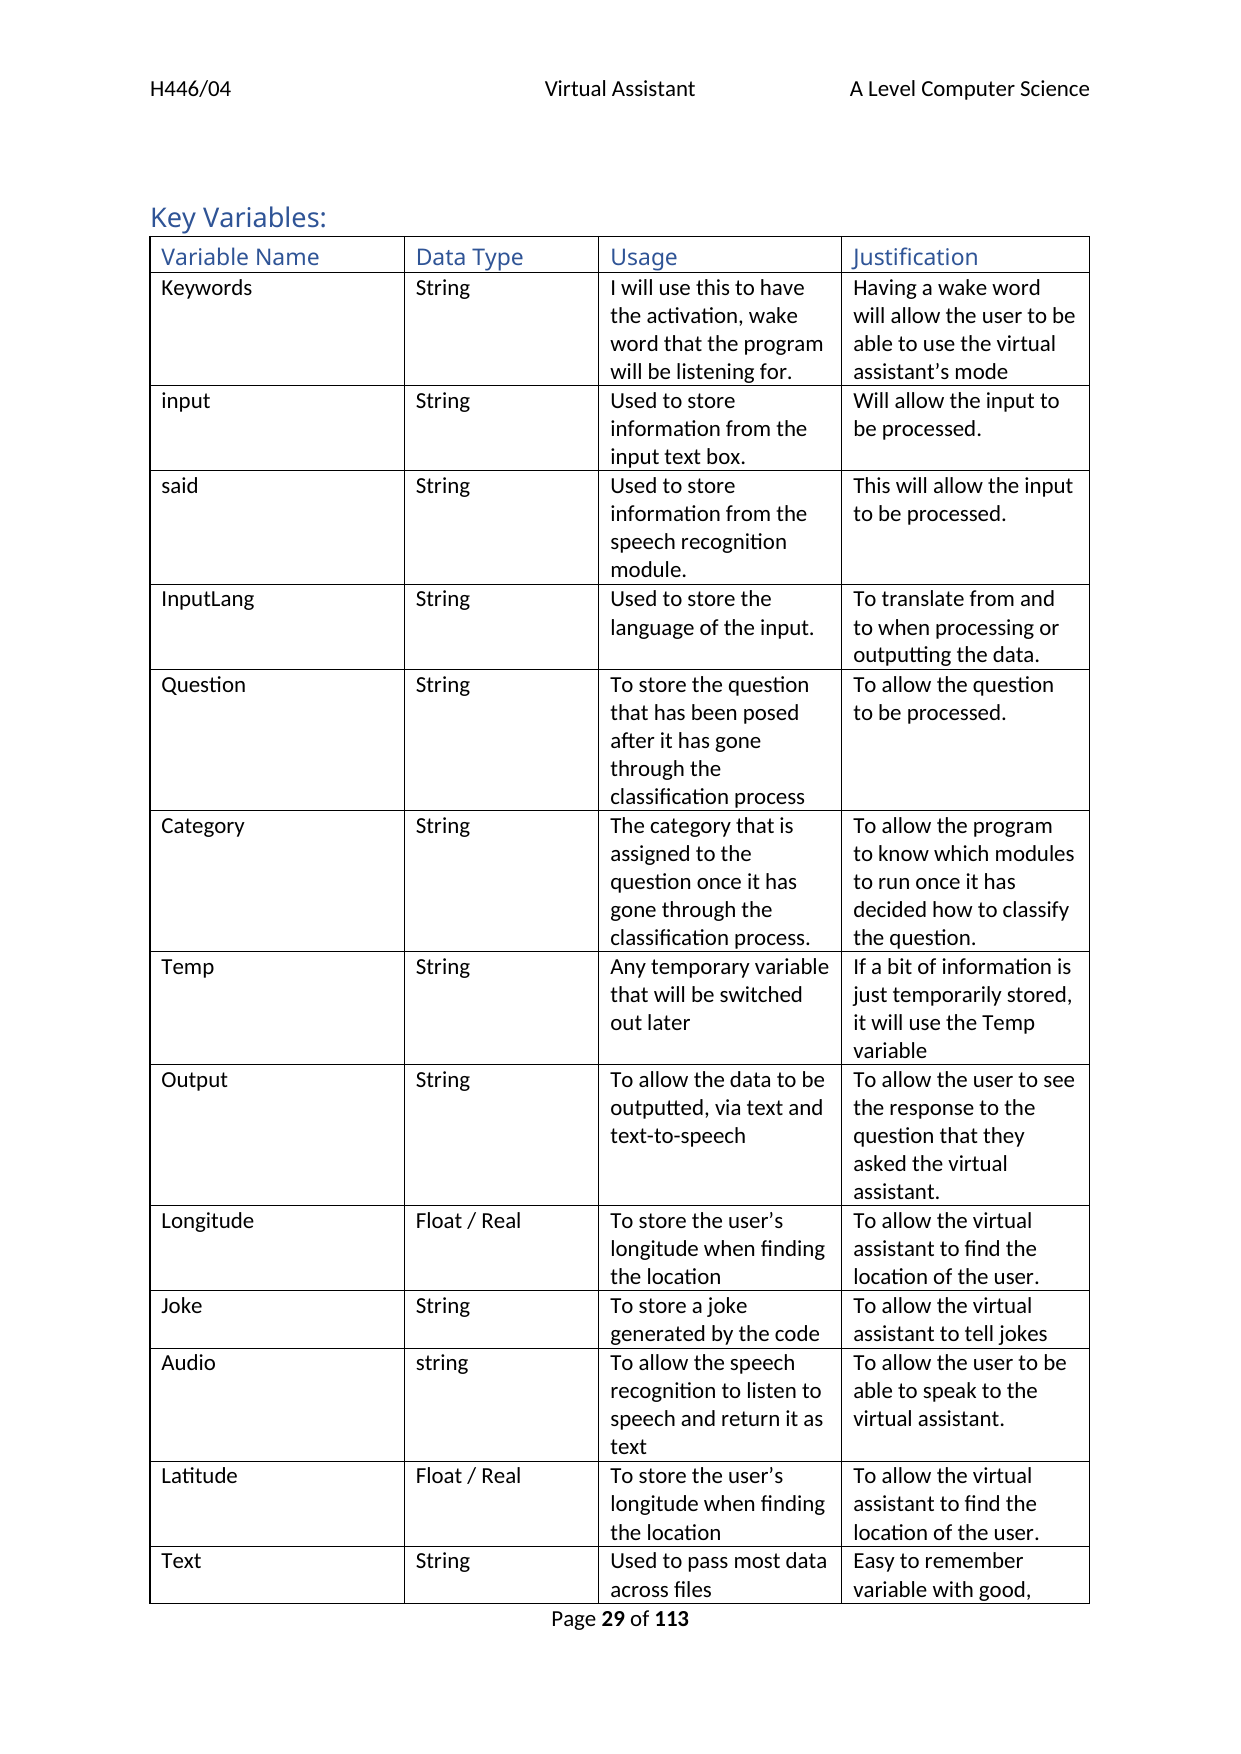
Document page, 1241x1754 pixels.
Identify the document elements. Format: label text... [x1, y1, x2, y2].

table_cell To allow the virtual assistant to tell jokes [842, 1291, 1089, 1347]
table_cell String [405, 471, 598, 583]
table_cell Having a wake word will allow the user to be able to use the virtual assistant’s mode [842, 273, 1089, 385]
table_cell String [405, 670, 598, 810]
table_cell Used to store information from the speech recognition module. [599, 471, 841, 583]
table_cell To allow the speech recognition to listen to speech and return it as text [599, 1349, 841, 1461]
table_cell To allow the question to be processed. [842, 670, 1089, 810]
table_cell Question [151, 670, 404, 810]
table_cell If a bit of information is just temporarily stored, it will use the Temp variable [842, 952, 1089, 1064]
table_cell Any temporary variable that will be switched out later [599, 952, 841, 1064]
table_cell string [405, 1349, 598, 1461]
table_cell String [405, 386, 598, 470]
table_cell Category [151, 811, 404, 951]
table_header Justification [842, 237, 1089, 272]
table_cell To allow the virtual assistant to find the location of the user. [842, 1206, 1089, 1290]
table_cell This will allow the input to be processed. [842, 471, 1089, 583]
table_cell The category that is assigned to the question once it has gone through the classification process. [599, 811, 841, 951]
table_cell Audio [151, 1349, 404, 1461]
table_cell Keywords [151, 273, 404, 385]
table_cell To allow the user to see the response to the question that they asked the virtual assistant. [842, 1065, 1089, 1205]
table_cell said [151, 471, 404, 583]
table_cell String [405, 273, 598, 385]
table_cell To store the question that has been posed after it has gone through the classification process [599, 670, 841, 810]
table_header Variable Name [151, 237, 404, 272]
table_cell String [405, 1291, 598, 1347]
table_cell Temp [151, 952, 404, 1064]
table_cell input [151, 386, 404, 470]
table_cell Used to pass most data across files [599, 1547, 841, 1603]
table_cell Output [151, 1065, 404, 1205]
table_cell To store the user’s longitude when finding the location [599, 1462, 841, 1546]
table_cell To store the user’s longitude when finding the location [599, 1206, 841, 1290]
table_cell String [405, 1065, 598, 1205]
table_header Usage [599, 237, 841, 272]
table_cell String [405, 952, 598, 1064]
table_cell To store a joke generated by the code [599, 1291, 841, 1347]
table_cell To allow the data to be outputted, via text and text-to-speech [599, 1065, 841, 1205]
table_cell To allow the virtual assistant to find the location of the user. [842, 1462, 1089, 1546]
table_cell Used to store information from the input text box. [599, 386, 841, 470]
table_cell Latitude [151, 1462, 404, 1546]
table_cell InputLang [151, 585, 404, 669]
table_cell I will use this to have the activation, wake word that the program will be listening for. [599, 273, 841, 385]
table_header Data Type [405, 237, 598, 272]
table_cell To allow the program to know which modules to run once it has decided how to classify the question. [842, 811, 1089, 951]
subtitle Key Variables: [150, 199, 1090, 236]
table_cell Float / Real [405, 1206, 598, 1290]
table_cell Longitude [151, 1206, 404, 1290]
table_cell To translate from and to when processing or outputting the data. [842, 585, 1089, 669]
table_cell Used to store the language of the input. [599, 585, 841, 669]
table_cell Float / Real [405, 1462, 598, 1546]
table_cell Will allow the input to be processed. [842, 386, 1089, 470]
table_cell String [405, 811, 598, 951]
table_cell Easy to remember variable with good, [842, 1547, 1089, 1603]
table_cell String [405, 1547, 598, 1603]
table_cell Joke [151, 1291, 404, 1347]
table_cell To allow the user to be able to speak to the virtual assistant. [842, 1349, 1089, 1461]
table_cell Text [151, 1547, 404, 1603]
table_cell String [405, 585, 598, 669]
